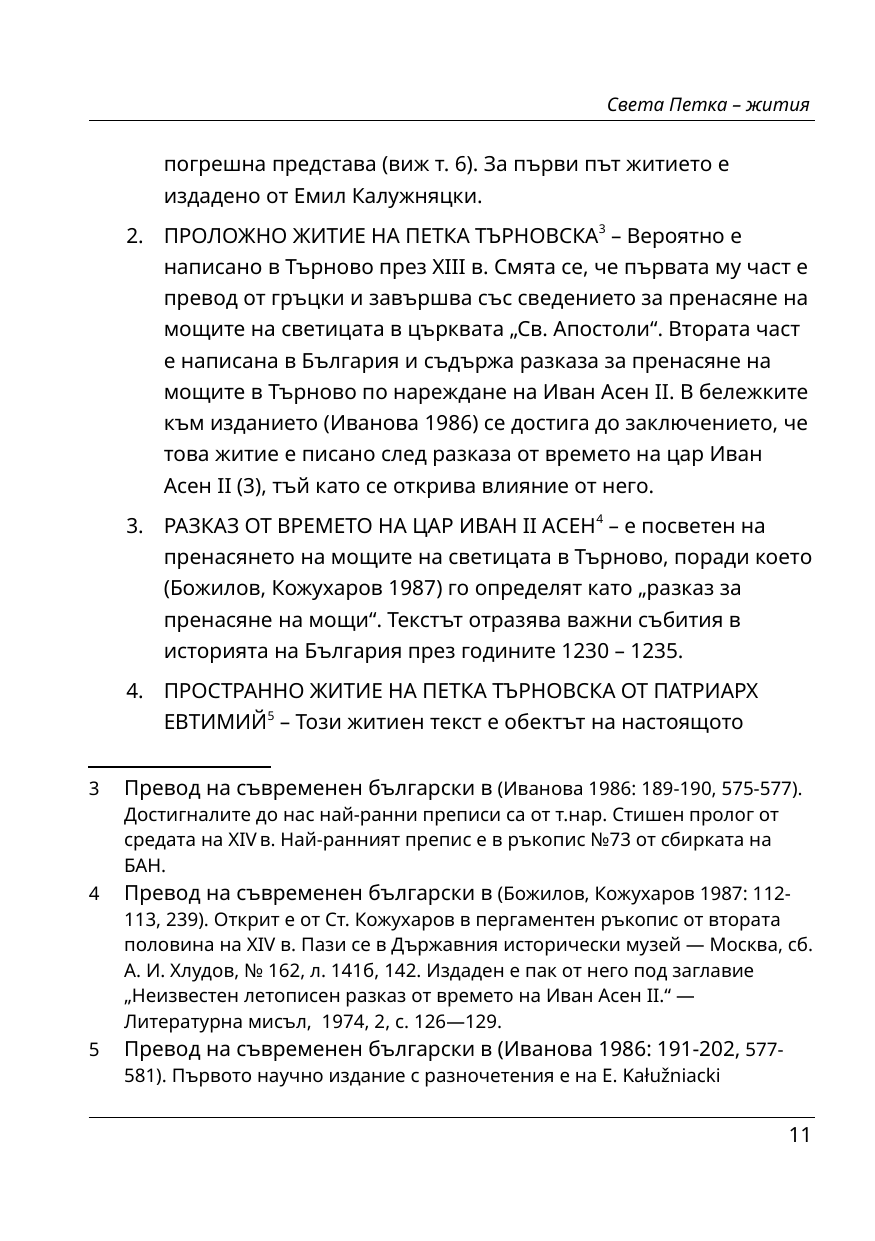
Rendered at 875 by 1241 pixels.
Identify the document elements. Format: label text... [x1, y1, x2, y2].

list Превод на съвременен български в (Иванова 1986: 189-190, 575-577). Достигналите до нас най-ранни преписи са от т.нар. Стишен пролог от средата на XIV в. Най-ранният препис е в ръкопис №73 от сбирката на БАН. [88, 773, 815, 878]
list Превод на съвременен български в (Иванова 1986: 191-202, 577-581). Първото научно издание с разночетения е на E. Kałužniacki [88, 1034, 815, 1088]
list ПРОСТРАННО ЖИТИЕ НА ПЕТКА ТЪРНОВСКА ОТ ПАТРИАРХ ЕВТИМИЙ – Този житиен текст е обектът на настоящото [126, 676, 815, 736]
list ПРОЛОЖНО ЖИТИЕ НА ПЕТКА ТЪРНОВСКА – Вероятно е написано в Търново през XIII в. Смята се, че първата му част е превод от гръцки и завършва със сведението за пренасяне на мощите на светицата в църквата „Св. Апостоли“. Втората част е написана в България и съдържа разказа за пренасяне на мощите в Търново по нареждане на Иван Асен II. В бележките към изданието (Иванова 1986) се достига до заключението, че това житие е писано след разказа от времето на цар Иван Асен II (3), тъй като се открива влияние от него. [126, 221, 815, 499]
list Превод на съвременен български в (Божилов, Кожухаров 1987: 112-113, 239). Открит е от Ст. Кожухаров в пергаментен ръкопис от втората половина на XIV в. Пази се в Държавния исторически музей — Москва, сб. А. И. Хлудов, № 162, л. 141б, 142. Издаден е пак от него под заглавие „Неизвестен летописен разказ от времето на Иван Асен II.“ — Литературна мисъл, 1974, 2, с. 126—129. [88, 878, 815, 1034]
list РАЗКАЗ ОТ ВРЕМЕТО НА ЦАР ИВАН II АСЕН – е посветен на пренасянето на мощите на светицата в Търново, поради което (Божилов, Кожухаров 1987) го определят като „разказ за пренасяне на мощи“. Текстът отразява важни събития в историята на България през годините 1230 – 1235. [126, 511, 815, 664]
list ПРОСТРАННО ЖИТИЕ НА ПЕТКА ЕПИВАТСКА ОТ ДЯКОН ВАСИЛИК – Частта от заглавието „ОТ ДЯКОН ВАСИЛИК“ е добавена заради схващането тогава, че именно това е житието, написано от дякон Василик. Преводът е направен по единствения препис на славянски текст за светицата, който се съдържа в известния Германов сборник. Не е открит гръцкият му първообраз. Евелина Минева поправя тази погрешна представа (виж т. 6). За първи път житието е издадено от Емил Калужняцки. [126, 149, 815, 209]
